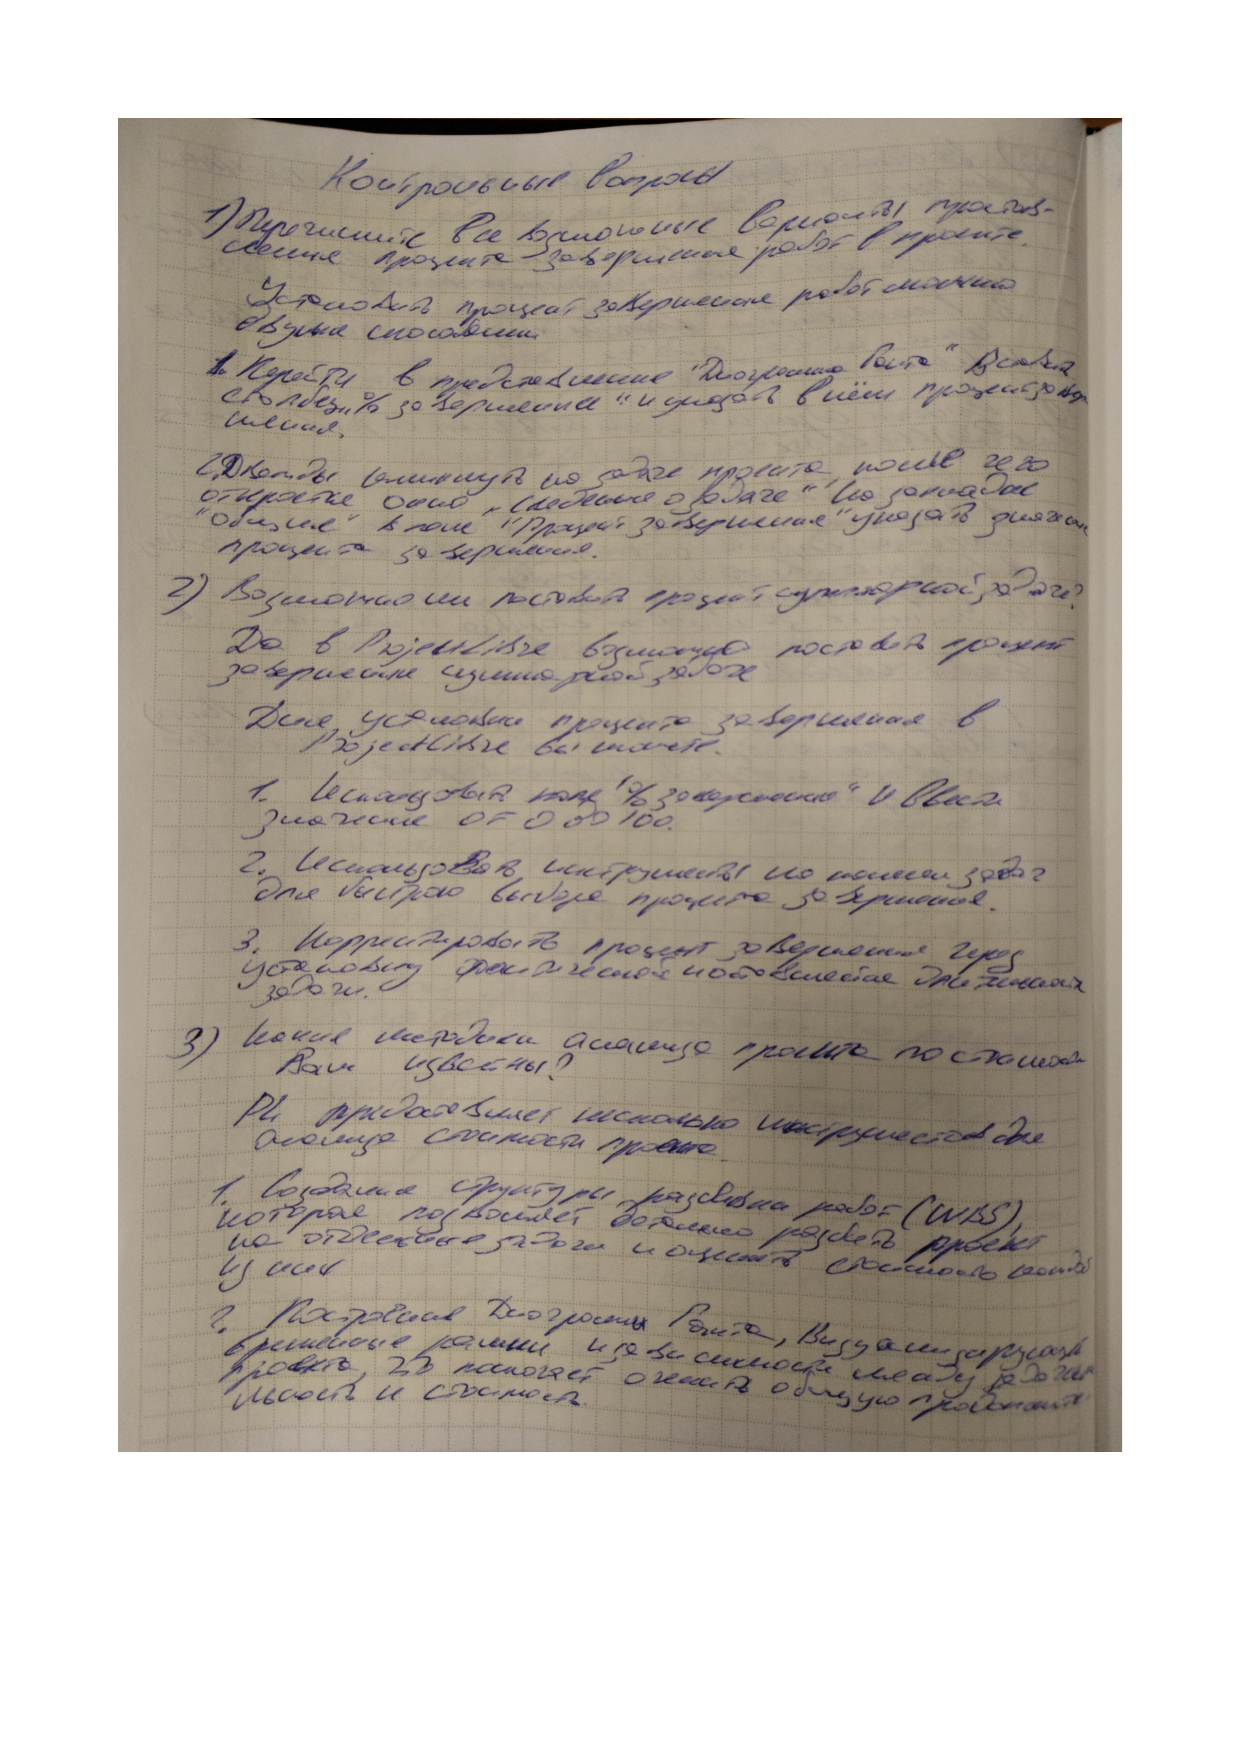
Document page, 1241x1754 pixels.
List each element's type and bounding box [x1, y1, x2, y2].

picture [118, 118, 1123, 1452]
